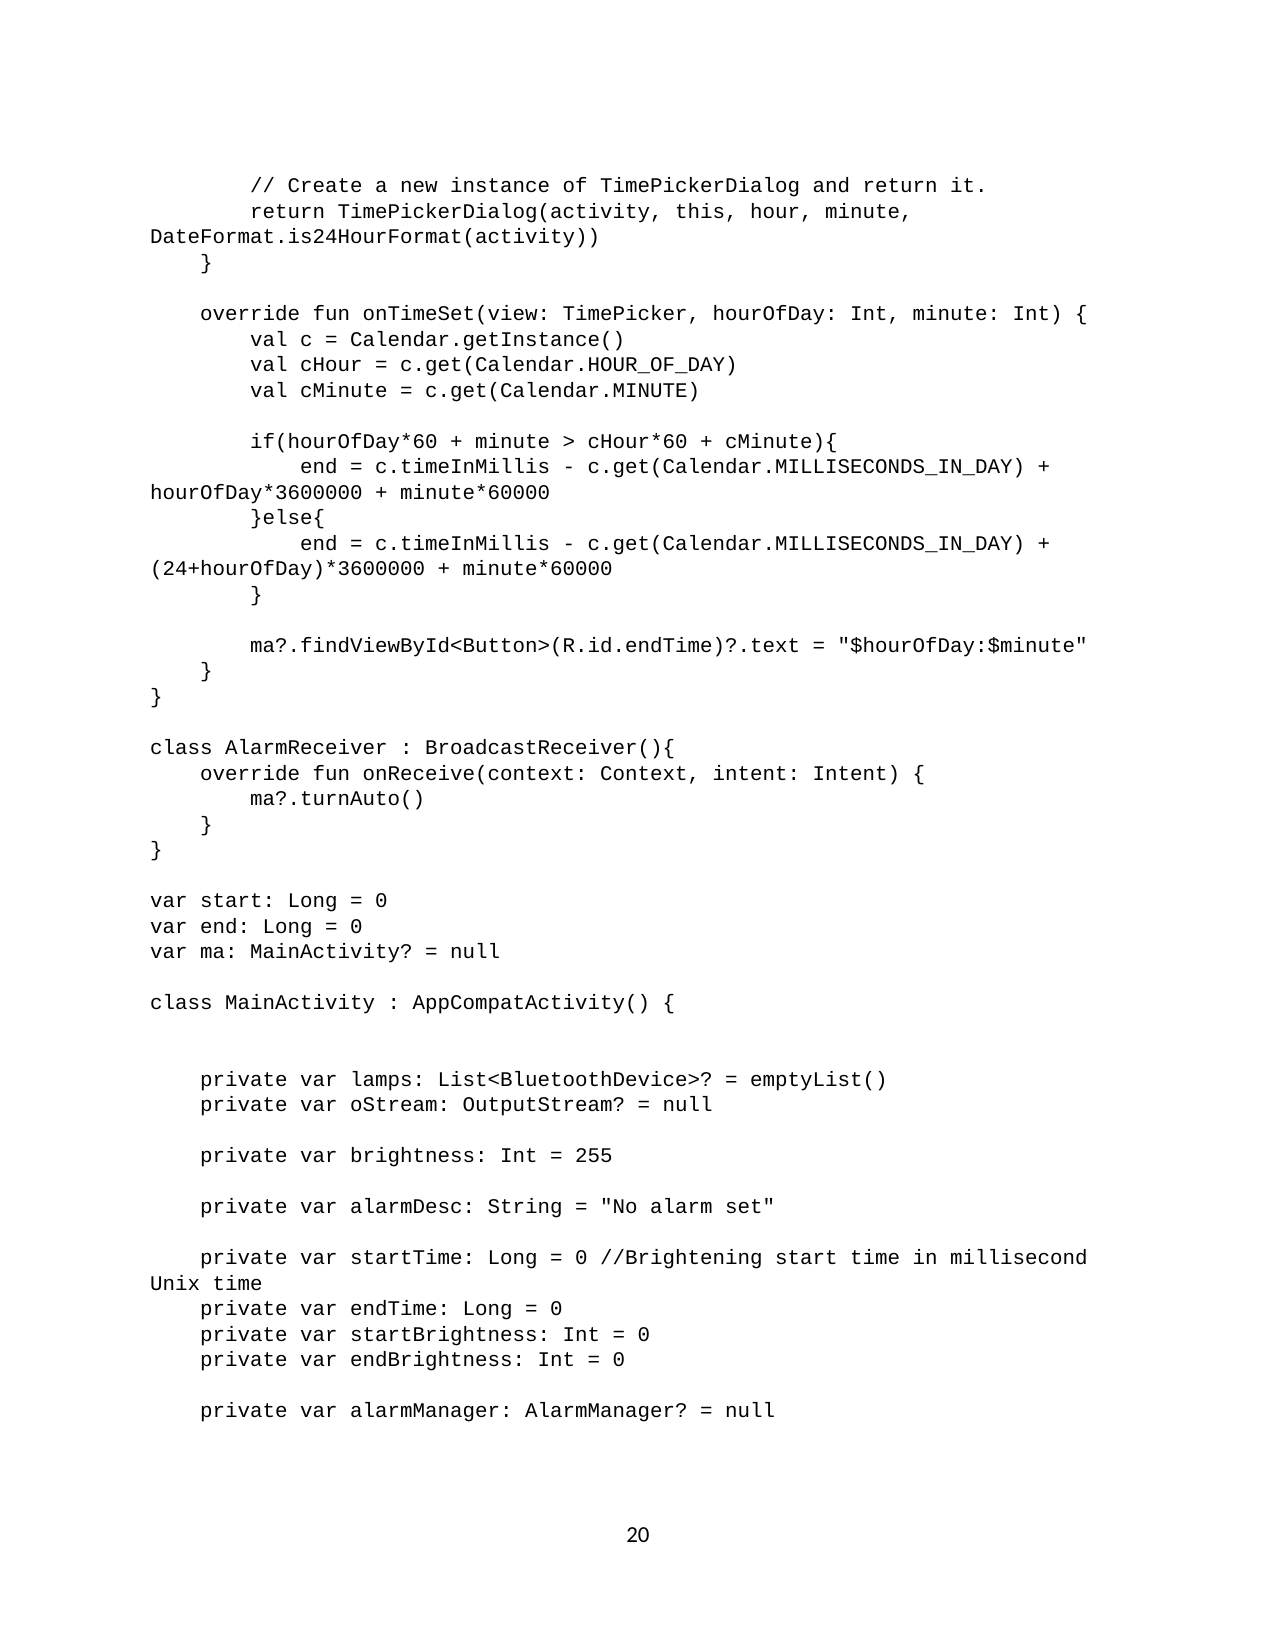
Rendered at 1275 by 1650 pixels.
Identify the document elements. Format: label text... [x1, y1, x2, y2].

text } [150, 839, 1125, 863]
text ma?.findViewById<Button>(R.id.endTime)?.text = "$hourOfDay:$minute" [150, 635, 1125, 658]
text var end: Long = 0 [150, 916, 1125, 939]
text private var alarmDesc: String = "No alarm set" [150, 1196, 1125, 1220]
text // Create a new instance of TimePickerDialog and return it. [150, 176, 1125, 199]
text override fun onTimeSet(view: TimePicker, hourOfDay: Int, minute: Int) { [150, 303, 1125, 327]
text val cMinute = c.get(Calendar.MINUTE) [150, 380, 1125, 403]
text }else{ [150, 507, 1125, 531]
text if(hourOfDay*60 + minute > cHour*60 + cMinute){ [150, 431, 1125, 454]
text private var oStream: OutputStream? = null [150, 1094, 1125, 1118]
text } [150, 252, 1125, 276]
text var start: Long = 0 [150, 890, 1125, 914]
text end = c.timeInMillis - c.get(Calendar.MILLISECONDS_IN_DAY) + (24+hourOfDay)*3600000 + minute*60000 [150, 533, 1125, 582]
text } [150, 660, 1125, 684]
text val c = Calendar.getInstance() [150, 329, 1125, 352]
text override fun onReceive(context: Context, intent: Intent) { [150, 762, 1125, 786]
text private var alarmManager: AlarmManager? = null [150, 1401, 1125, 1424]
text ma?.turnAuto() [150, 788, 1125, 812]
text } [150, 686, 1125, 709]
text private var brightness: Int = 255 [150, 1145, 1125, 1169]
text private var lamps: List<BluetoothDevice>? = emptyList() [150, 1069, 1125, 1092]
text var ma: MainActivity? = null [150, 941, 1125, 965]
text private var endBrightness: Int = 0 [150, 1349, 1125, 1373]
text return TimePickerDialog(activity, this, hour, minute, DateFormat.is24HourFormat(activity)) [150, 201, 1125, 250]
text val cHour = c.get(Calendar.HOUR_OF_DAY) [150, 354, 1125, 378]
text end = c.timeInMillis - c.get(Calendar.MILLISECONDS_IN_DAY) + hourOfDay*3600000 + minute*60000 [150, 456, 1125, 505]
text } [150, 584, 1125, 607]
text class MainActivity : AppCompatActivity() { [150, 992, 1125, 1016]
text } [150, 813, 1125, 837]
text private var endTime: Long = 0 [150, 1298, 1125, 1322]
text class AlarmReceiver : BroadcastReceiver(){ [150, 737, 1125, 761]
text private var startBrightness: Int = 0 [150, 1324, 1125, 1348]
text private var startTime: Long = 0 //Brightening start time in millisecond Unix time [150, 1247, 1125, 1297]
